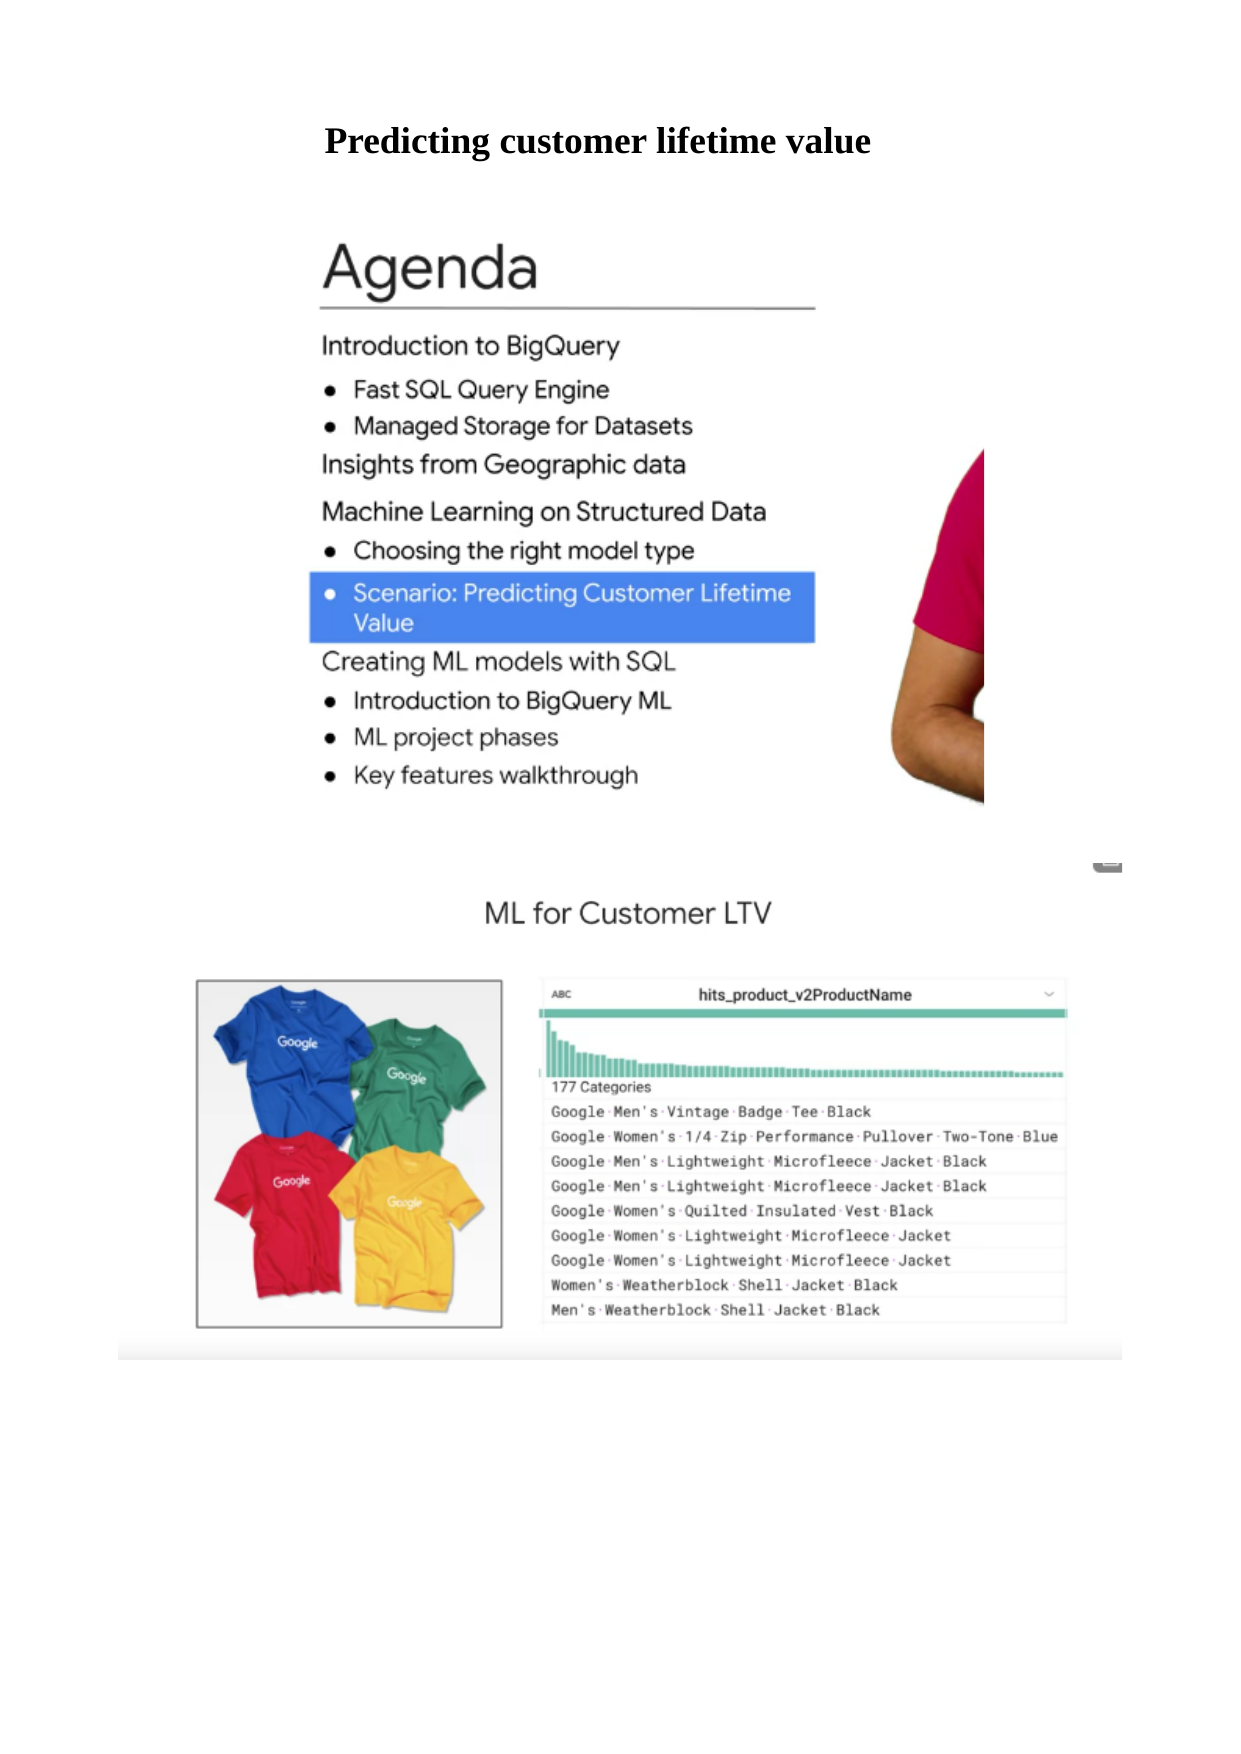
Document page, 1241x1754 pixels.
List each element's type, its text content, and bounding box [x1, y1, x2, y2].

picture [256, 202, 985, 817]
subtitle Predicting customer lifetime value [118, 118, 1122, 161]
picture [118, 863, 1123, 1360]
